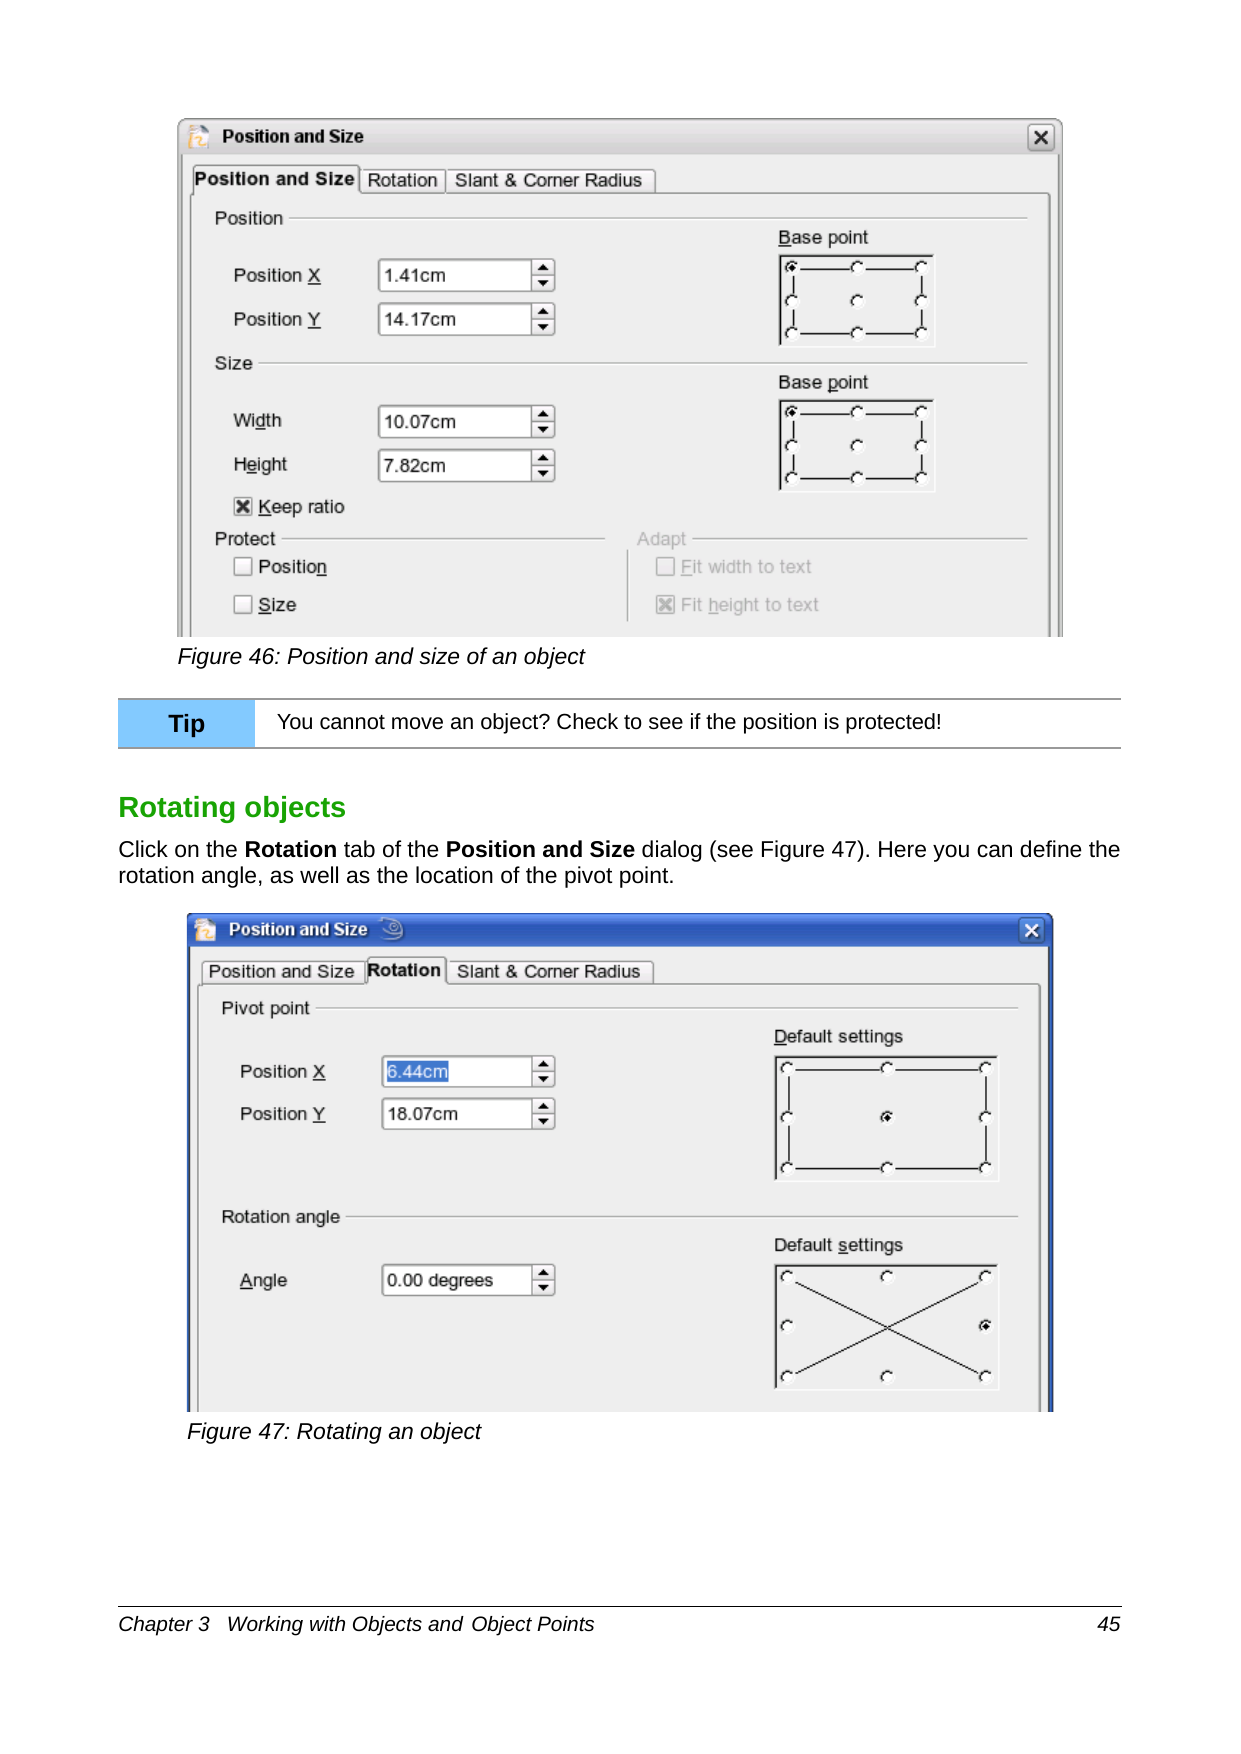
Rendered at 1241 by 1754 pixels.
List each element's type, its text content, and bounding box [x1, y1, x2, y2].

text Figure 46: Position and size of an object [177, 643, 1063, 669]
picture [177, 118, 1063, 637]
text Click on the Rotation tab of the Position and Size dialog (see Figure 47). Here you can define the rotation angle, as well as the location of the pivot point. [118, 836, 1122, 888]
picture [186, 913, 1054, 1412]
subtitle Rotating objects [118, 790, 1122, 823]
table_header You cannot move an object? Check to see if the position is protected! [255, 700, 1121, 747]
table_header Tip [118, 700, 255, 747]
list Figure 47: Rotating an object [187, 1418, 1053, 1444]
